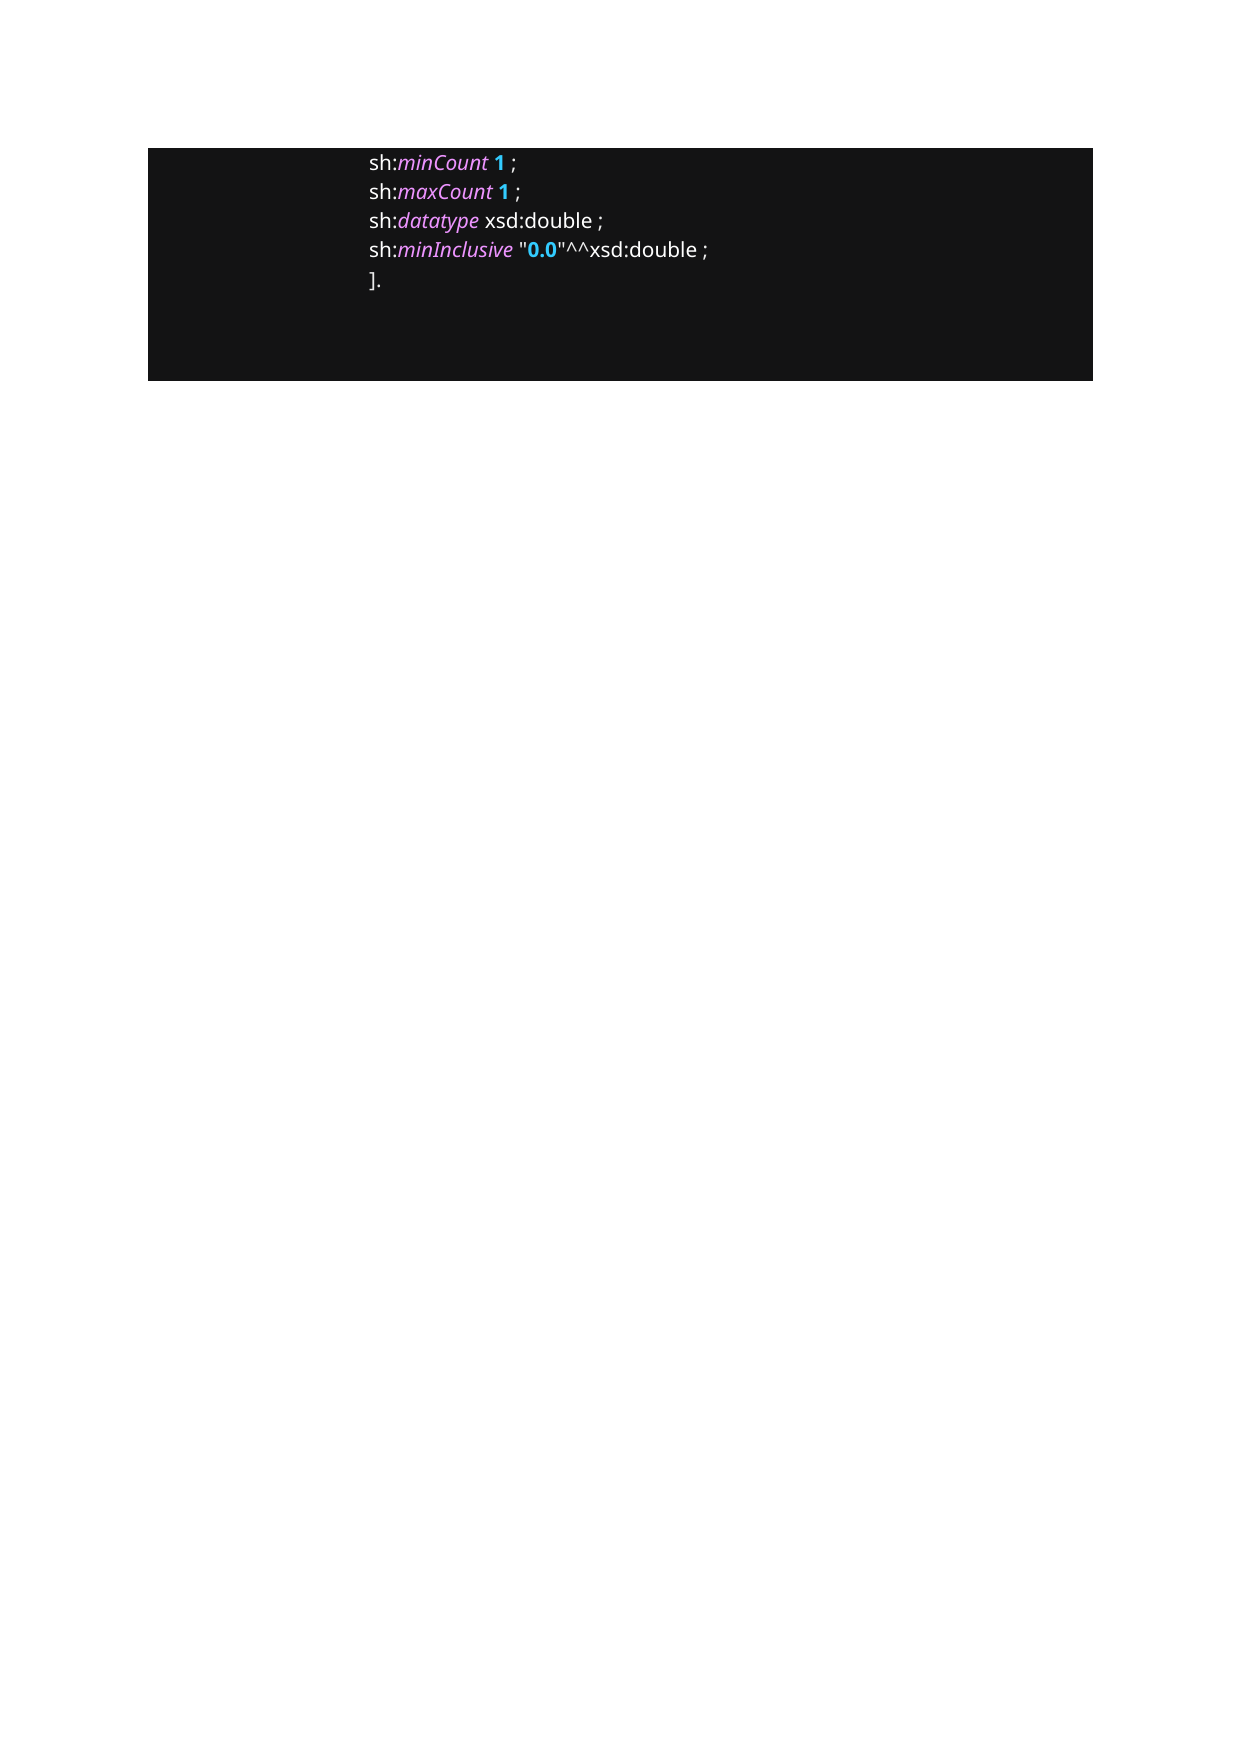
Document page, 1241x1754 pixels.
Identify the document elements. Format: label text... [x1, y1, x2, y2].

text sh:minCount 1 ; sh:maxCount 1 ; sh:datatype xsd:double ; sh:minInclusive "0.0"^^xsd:double ; ]. [148, 148, 1093, 381]
